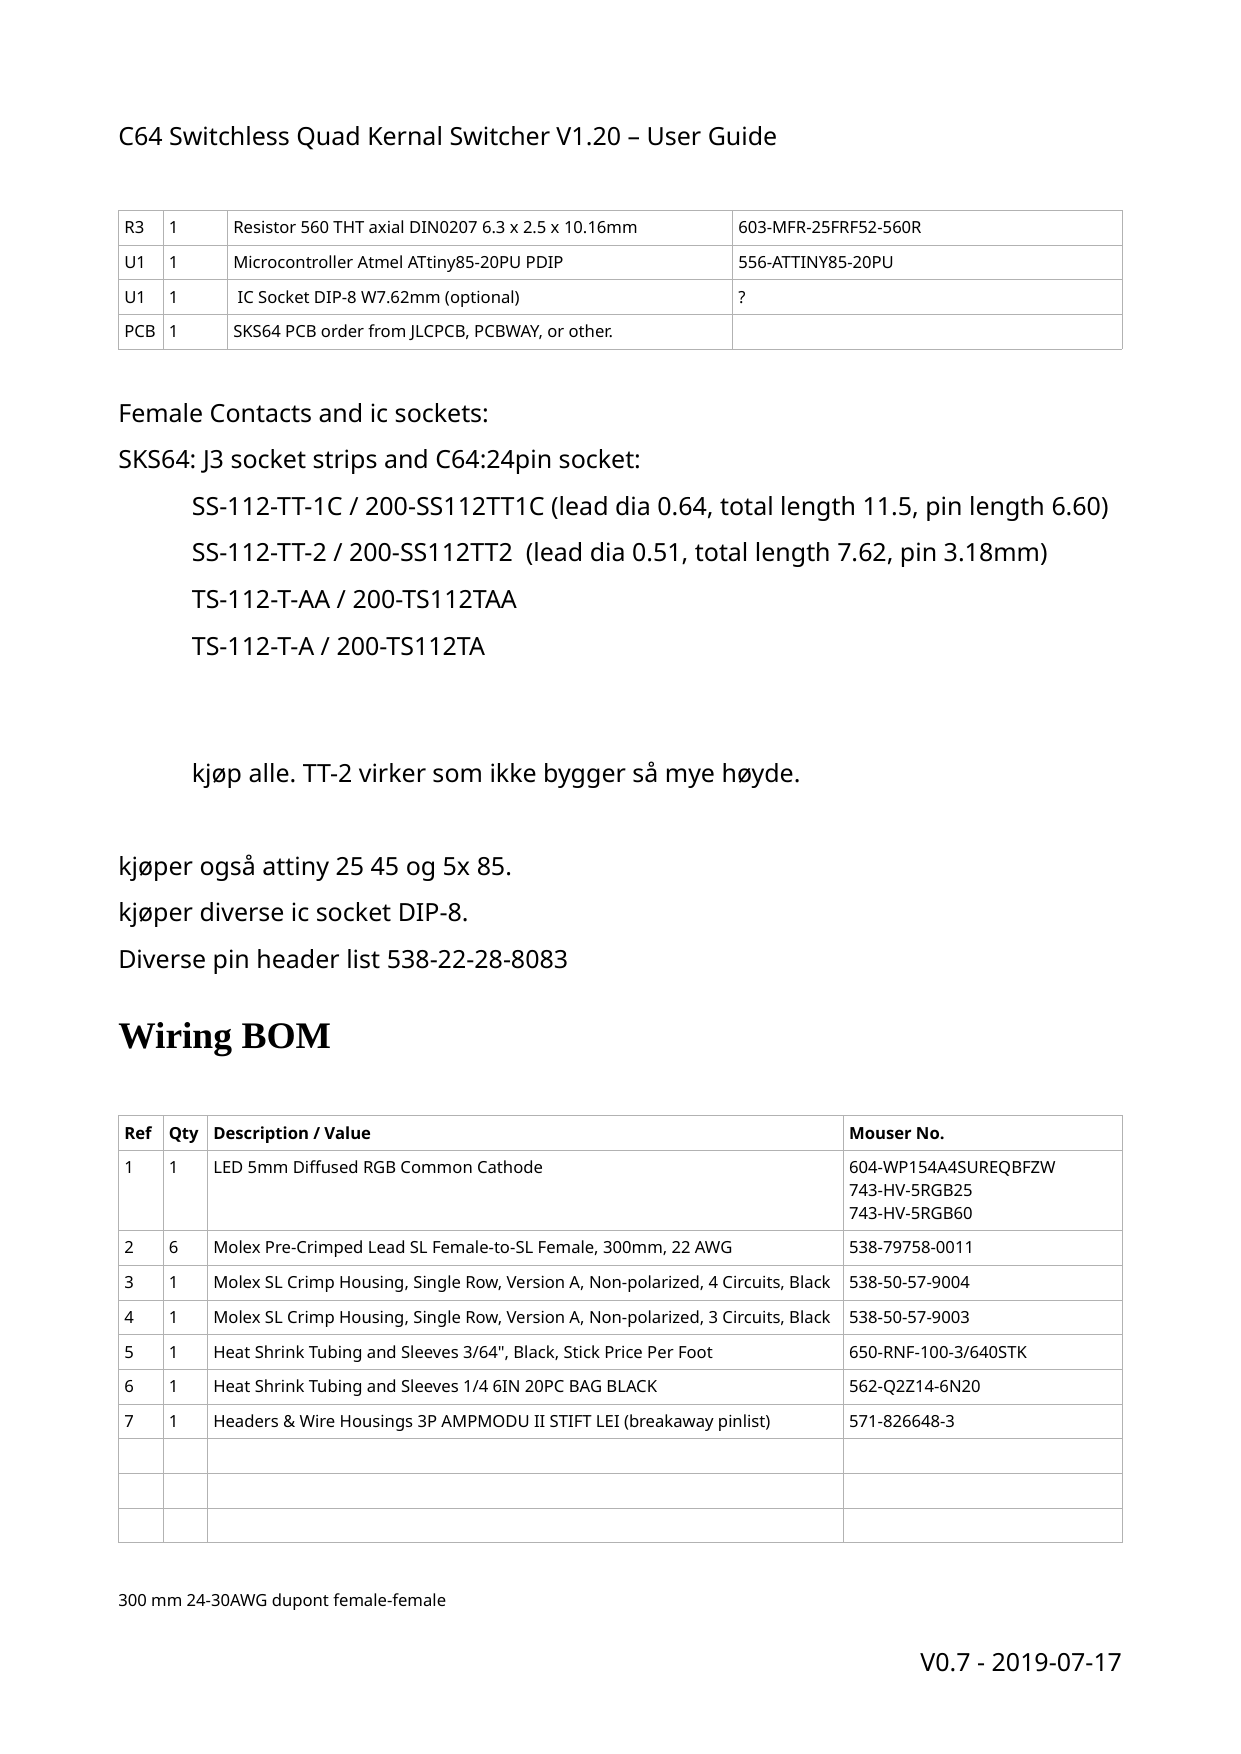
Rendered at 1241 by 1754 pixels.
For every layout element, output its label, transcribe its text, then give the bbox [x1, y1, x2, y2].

table_cell [119, 1509, 163, 1542]
table_header Ref [119, 1116, 163, 1150]
table_cell [119, 1474, 163, 1508]
table_cell IC Socket DIP-8 W7.62mm (optional) [228, 280, 732, 314]
table_header Qty [164, 1116, 207, 1150]
table_cell 5 [119, 1335, 163, 1369]
table_cell [208, 1474, 843, 1508]
table_cell [164, 1474, 207, 1508]
table_cell 1 [164, 1266, 207, 1299]
text SS-112-TT-1C / 200-SS112TT1C (lead dia 0.64, total length 11.5, pin length 6.60) [118, 488, 1122, 522]
table_cell [844, 1509, 1122, 1542]
table_cell 1 [164, 1151, 207, 1230]
table_cell U1 [119, 280, 163, 314]
table_cell [164, 1439, 207, 1473]
table_cell [844, 1439, 1122, 1473]
text Female Contacts and ic sockets: [118, 395, 1122, 429]
table_cell Resistor 560 THT axial DIN0207 6.3 x 2.5 x 10.16mm [228, 211, 732, 244]
table_header Description / Value [208, 1116, 843, 1150]
table_cell 1 [164, 246, 227, 279]
table_cell Molex SL Crimp Housing, Single Row, Version A, Non-polarized, 4 Circuits, Black [208, 1266, 843, 1299]
text SKS64: J3 socket strips and C64:24pin socket: [118, 442, 1122, 476]
table_cell Heat Shrink Tubing and Sleeves 1/4 6IN 20PC BAG BLACK [208, 1370, 843, 1403]
table_cell [844, 1474, 1122, 1508]
table_cell LED 5mm Diffused RGB Common Cathode [208, 1151, 843, 1230]
table_cell 3 [119, 1266, 163, 1299]
table_cell 1 [164, 1301, 207, 1334]
table_cell 4 [119, 1301, 163, 1334]
table_cell 571-826648-3 [844, 1405, 1122, 1438]
table_cell R3 [119, 211, 163, 244]
table_cell SKS64 PCB order from JLCPCB, PCBWAY, or other. [228, 315, 732, 349]
subtitle Wiring BOM [118, 1013, 1122, 1056]
table_cell ? [733, 280, 1122, 314]
text kjøp alle. TT-2 virker som ikke bygger så mye høyde. [118, 755, 1122, 789]
table_cell 2 [119, 1231, 163, 1265]
table_cell [164, 1509, 207, 1542]
text kjøper diverse ic socket DIP-8. [118, 895, 1122, 929]
table_cell 6 [164, 1231, 207, 1265]
table_cell 7 [119, 1405, 163, 1438]
table_cell 1 [164, 1405, 207, 1438]
table_cell Heat Shrink Tubing and Sleeves 3/64", Black, Stick Price Per Foot [208, 1335, 843, 1369]
table_cell U1 [119, 246, 163, 279]
table_cell Molex SL Crimp Housing, Single Row, Version A, Non-polarized, 3 Circuits, Black [208, 1301, 843, 1334]
table_cell 604-WP154A4SUREQBFZW 743-HV-5RGB25 743-HV-5RGB60 [844, 1151, 1122, 1230]
text SS-112-TT-2 / 200-SS112TT2 (lead dia 0.51, total length 7.62, pin 3.18mm) [118, 535, 1122, 569]
table_cell 1 [164, 211, 227, 244]
table_cell 1 [119, 1151, 163, 1230]
table_cell Microcontroller Atmel ATtiny85-20PU PDIP [228, 246, 732, 279]
table_cell PCB [119, 315, 163, 349]
table_cell 538-50-57-9003 [844, 1301, 1122, 1334]
table_cell [733, 315, 1122, 349]
text TS-112-T-A / 200-TS112TA [118, 628, 1122, 662]
table_cell [119, 1439, 163, 1473]
table_cell 650-RNF-100-3/640STK [844, 1335, 1122, 1369]
table_cell 6 [119, 1370, 163, 1403]
text 300 mm 24-30AWG dupont female-female [118, 1589, 1122, 1612]
text TS-112-T-AA / 200-TS112TAA [118, 582, 1122, 616]
text Diverse pin header list 538-22-28-8083 [118, 942, 1122, 976]
table_cell 538-79758-0011 [844, 1231, 1122, 1265]
table_cell [208, 1439, 843, 1473]
table_cell [208, 1509, 843, 1542]
table_header Mouser No. [844, 1116, 1122, 1150]
table_cell 556-ATTINY85-20PU [733, 246, 1122, 279]
text kjøper også attiny 25 45 og 5x 85. [118, 848, 1122, 882]
table_cell 1 [164, 1370, 207, 1403]
table_cell Headers & Wire Housings 3P AMPMODU II STIFT LEI (breakaway pinlist) [208, 1405, 843, 1438]
table_cell Molex Pre-Crimped Lead SL Female-to-SL Female, 300mm, 22 AWG [208, 1231, 843, 1265]
table_cell 1 [164, 315, 227, 349]
table_cell 603-MFR-25FRF52-560R [733, 211, 1122, 244]
table_cell 1 [164, 280, 227, 314]
table_cell 538-50-57-9004 [844, 1266, 1122, 1299]
table_cell 1 [164, 1335, 207, 1369]
table_cell 562-Q2Z14-6N20 [844, 1370, 1122, 1403]
